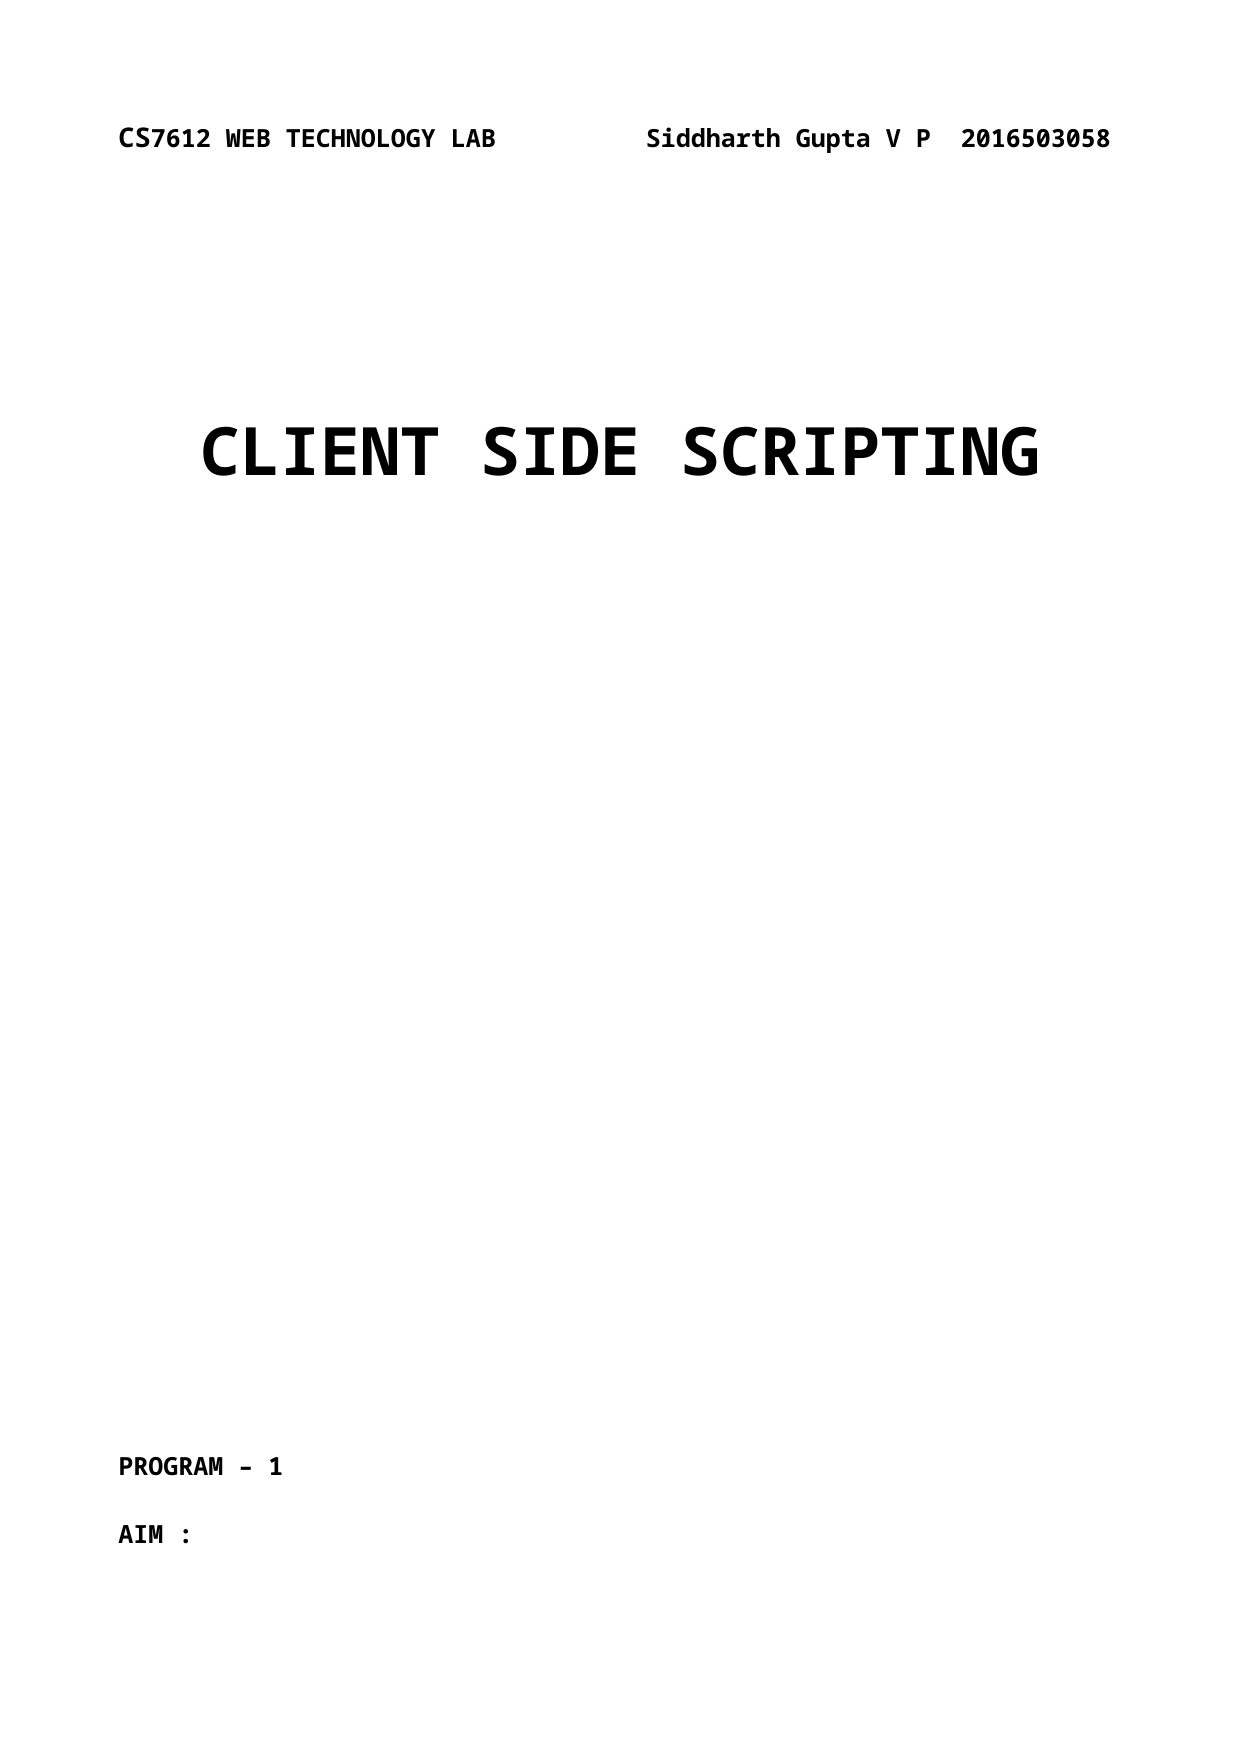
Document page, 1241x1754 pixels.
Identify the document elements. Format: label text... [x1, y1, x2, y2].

text PROGRAM – 1 [118, 1448, 1122, 1482]
text CLIENT SIDE SCRIPTING [118, 404, 1122, 495]
text AIM : [118, 1517, 1122, 1551]
